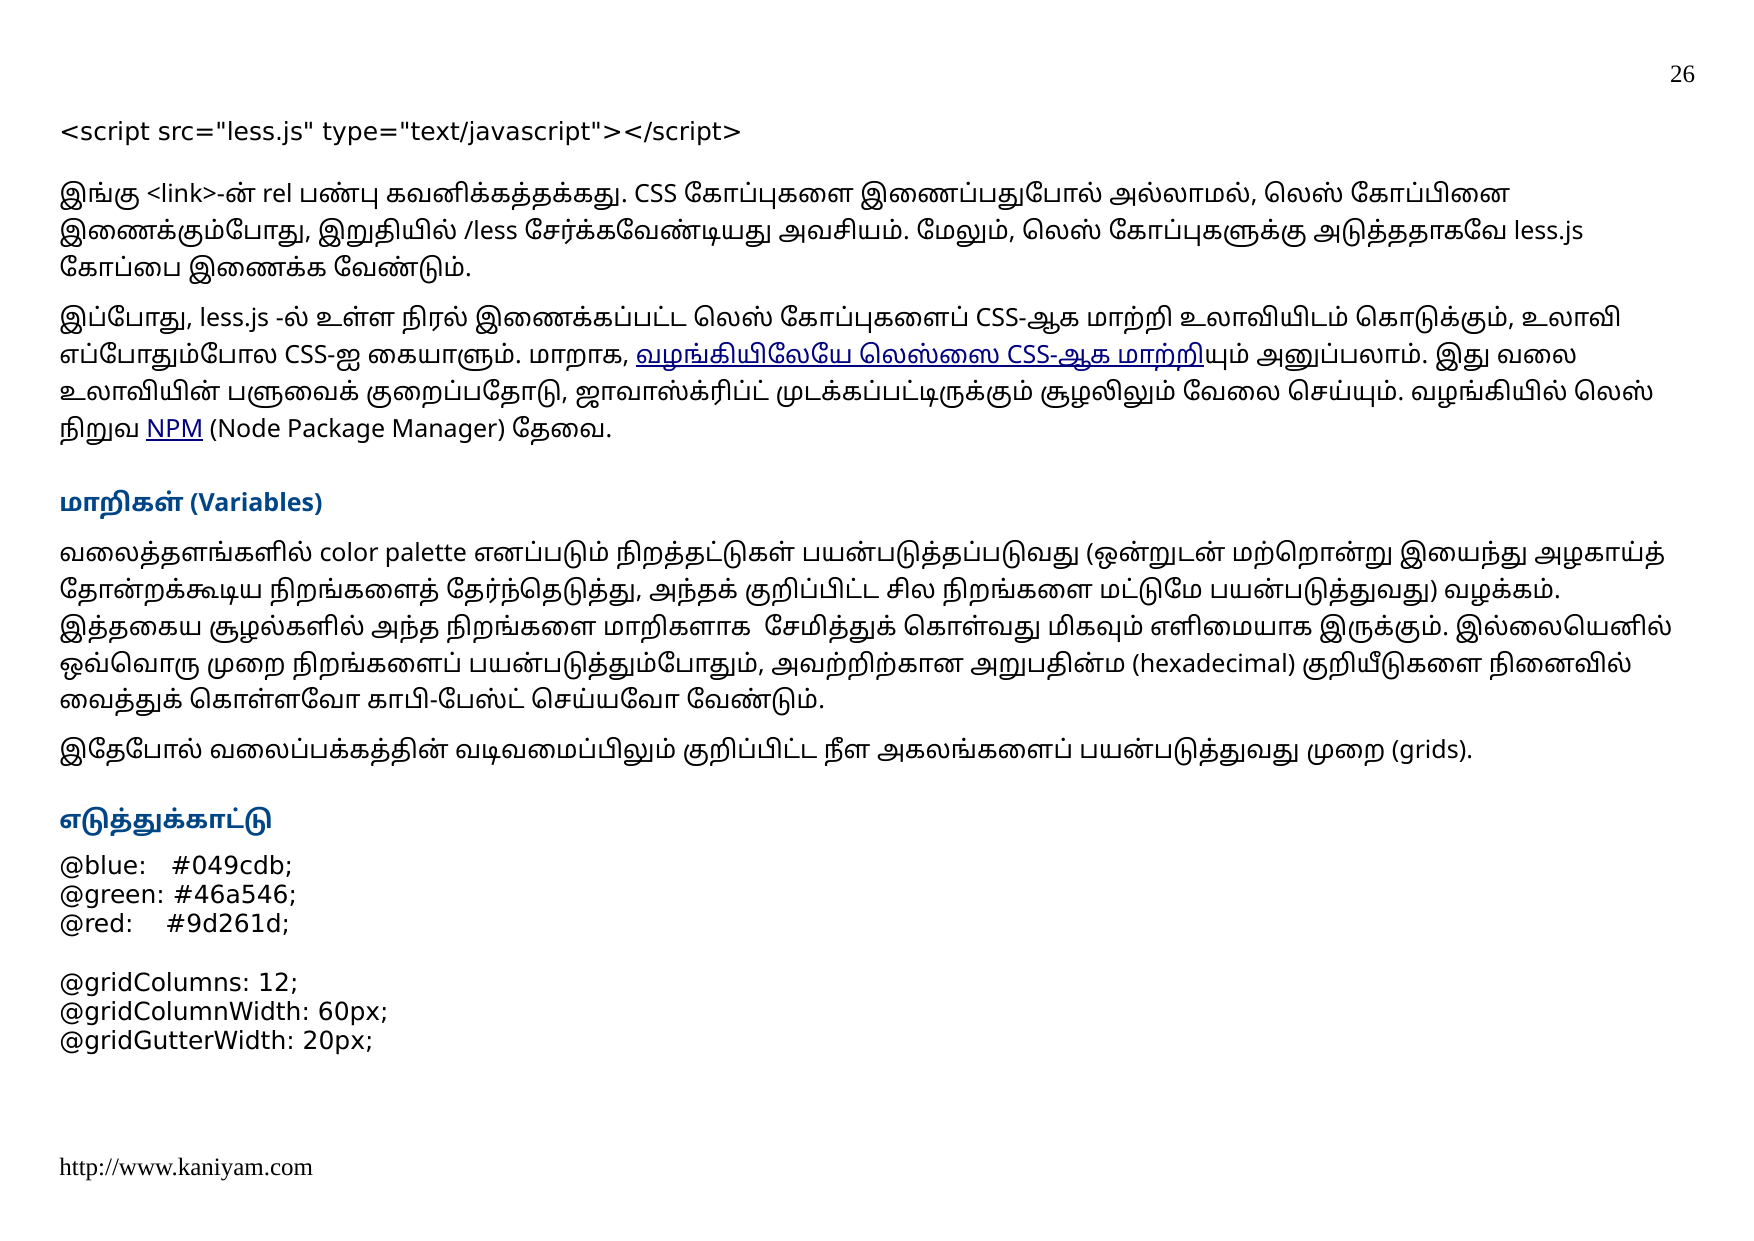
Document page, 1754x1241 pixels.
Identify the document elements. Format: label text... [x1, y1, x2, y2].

text இதேபோல் வலைப்பக்கத்தின் வடிவமைப்பிலும் குறிப்பிட்ட நீள அகலங்களைப் பயன்படுத்துவது முறை (grids). [59, 732, 1695, 769]
text @green: #46a546; [59, 880, 1695, 909]
text இப்போது, less.js -ல் உள்ள நிரல் இணைக்கப்பட்ட லெஸ் கோப்புகளைப் CSS-ஆக மாற்றி உலாவியிடம் கொடுக்கும், உலாவி எப்போதும்போல CSS-ஐ கையாளும். மாறாக, வழங்கியிலேயே லெஸ்ஸை CSS-ஆக மாற்றியும் அனுப்பலாம். இது வலை உலாவியின் பளுவைக் குறைப்பதோடு, ஜாவாஸ்க்ரிப்ட் முடக்கப்பட்டிருக்கும் சூழலிலும் வேலை செய்யும். வழங்கியில் லெஸ் நிறுவ NPM (Node Package Manager) தேவை. [59, 299, 1695, 447]
subtitle எடுத்துக்காட்டு [59, 806, 1695, 839]
text @gridGutterWidth: 20px; [59, 1026, 1695, 1055]
text @gridColumnWidth: 60px; [59, 997, 1695, 1026]
subtitle மாறிகள் (Variables) [59, 485, 1695, 522]
text இங்கு <link>-ன் rel பண்பு கவனிக்கத்தக்கது. CSS கோப்புகளை இணைப்பதுபோல் அல்லாமல், லெஸ் கோப்பினை இணைக்கும்போது, இறுதியில் /less சேர்க்கவேண்டியது அவசியம். மேலும், லெஸ் கோப்புகளுக்கு அடுத்ததாகவே less.js கோப்பை இணைக்க வேண்டும். [59, 176, 1695, 287]
text @blue: #049cdb; [59, 851, 1695, 880]
text @gridColumns: 12; [59, 968, 1695, 997]
text @red: #9d261d; [59, 909, 1695, 939]
text வலைத்தளங்களில் color palette எனப்படும் நிறத்தட்டுகள் பயன்படுத்தப்படுவது (ஒன்றுடன் மற்றொன்று இயைந்து அழகாய்த் தோன்றக்கூடிய நிறங்களைத் தேர்ந்தெடுத்து, அந்தக் குறிப்பிட்ட சில நிறங்களை மட்டுமே பயன்படுத்துவது) வழக்கம். இத்தகைய சூழல்களில் அந்த நிறங்களை மாறிகளாக சேமித்துக் கொள்வது மிகவும் எளிமையாக இருக்கும். இல்லையெனில் ஒவ்வொரு முறை நிறங்களைப் பயன்படுத்தும்போதும், அவற்றிற்கான அறுபதின்ம (hexadecimal) குறியீடுகளை நினைவில் வைத்துக் கொள்ளவோ காபி-பேஸ்ட் செய்யவோ வேண்டும். [59, 534, 1695, 719]
text <script src="less.js" type="text/javascript"></script> [59, 117, 1695, 146]
